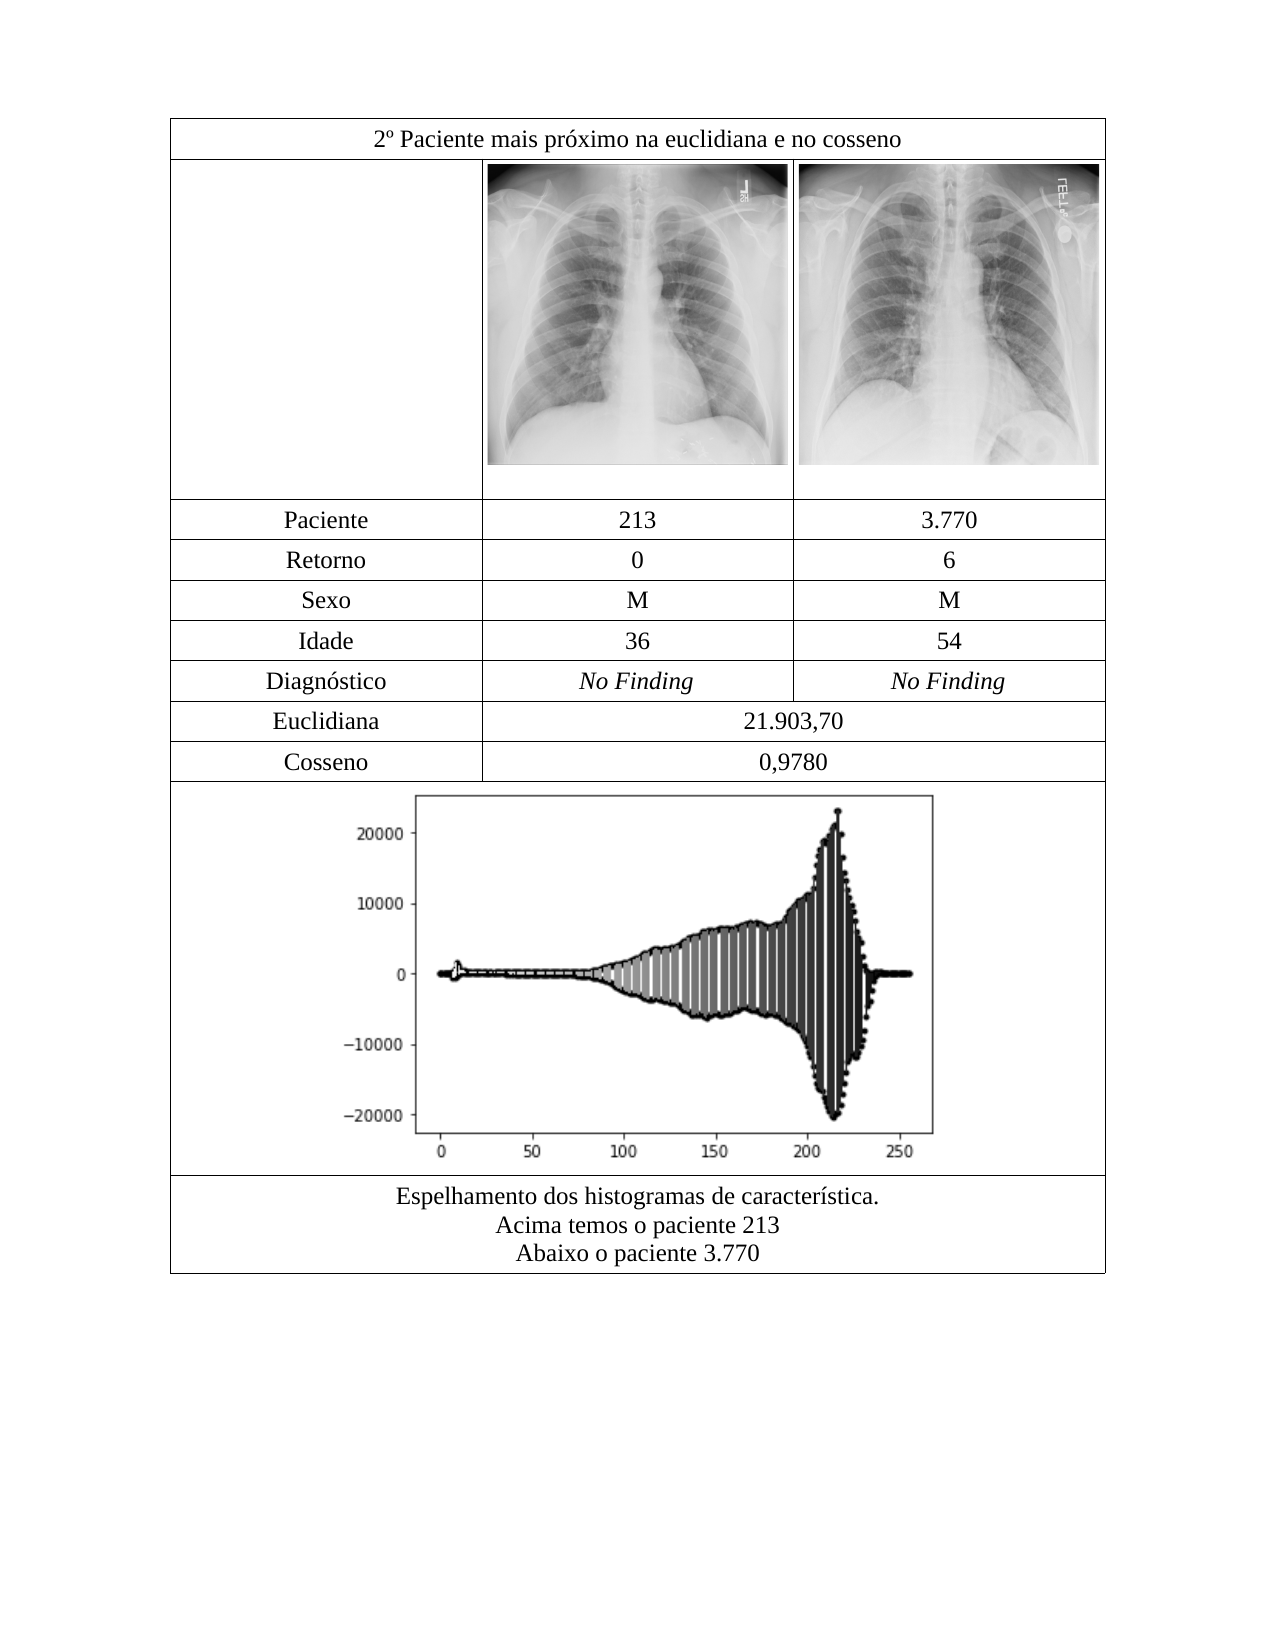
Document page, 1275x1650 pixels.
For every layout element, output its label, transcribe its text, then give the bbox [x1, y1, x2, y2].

table_cell Idade [171, 621, 482, 660]
table_cell [794, 160, 1105, 499]
table_cell [171, 782, 1105, 1175]
table_cell [171, 160, 482, 499]
table_cell 36 [483, 621, 793, 660]
table_cell M [483, 581, 793, 620]
table_cell 6 [794, 540, 1105, 579]
table_cell 0,9780 [483, 742, 1105, 781]
table_cell Cosseno [171, 742, 482, 781]
table_cell Euclidiana [171, 702, 482, 741]
table_cell 213 [483, 500, 793, 539]
table_cell Paciente [171, 500, 482, 539]
table_cell Retorno [171, 540, 482, 579]
table_cell No Finding [794, 661, 1105, 701]
table_cell 54 [794, 621, 1105, 660]
table_cell Espelhamento dos histogramas de característica. Acima temos o paciente 213 Abaixo o paciente 3.770 [171, 1176, 1105, 1273]
table_cell 21.903,70 [483, 702, 1105, 741]
table_cell Sexo [171, 581, 482, 620]
table_cell 3.770 [794, 500, 1105, 539]
table_header 2º Paciente mais próximo na euclidiana e no cosseno [171, 119, 1105, 158]
table_cell M [794, 581, 1105, 620]
picture [487, 164, 788, 465]
table_cell Diagnóstico [171, 661, 482, 701]
table_cell 0 [483, 540, 793, 579]
picture [332, 787, 943, 1170]
picture [798, 164, 1100, 465]
table_cell [483, 160, 793, 499]
table_cell No Finding [483, 661, 793, 701]
